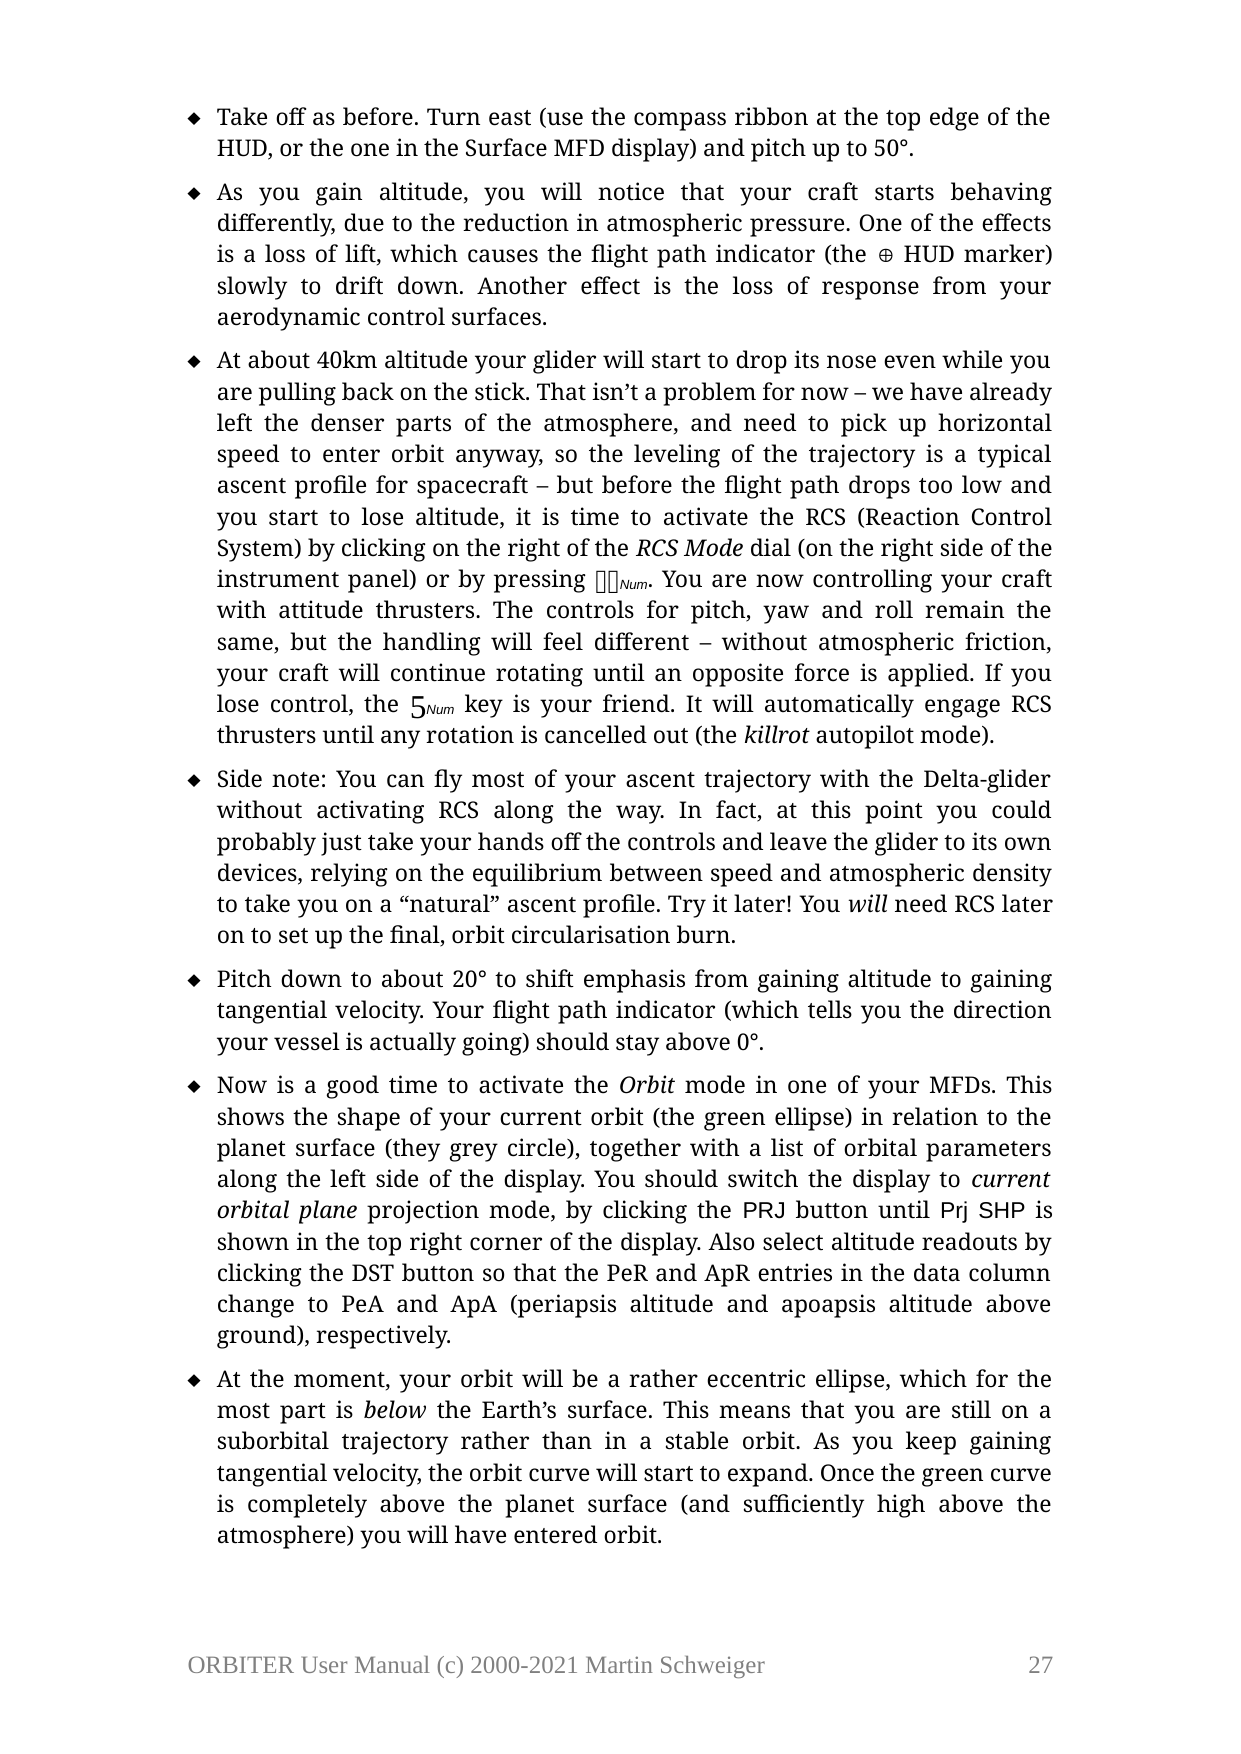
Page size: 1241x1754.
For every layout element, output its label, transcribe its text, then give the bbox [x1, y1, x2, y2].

list Take off as before. Turn east (use the compass ribbon at the top edge of the HUD, or the one in the Surface MFD display) and pitch up to 50°. [187, 100, 1053, 163]
list At the moment, your orbit will be a rather eccentric ellipse, which for the most part is below the Earth’s surface. This means that you are still on a suborbital trajectory rather than in a stable orbit. As you keep gaining tangential velocity, the orbit curve will start to expand. Once the green curve is completely above the planet surface (and sufficiently high above the atmosphere) you will have entered orbit. [187, 1362, 1053, 1550]
list At about 40km altitude your glider will start to drop its nose even while you are pulling back on the stick. That isn’t a problem for now – we have already left the denser parts of the atmosphere, and need to pick up horizontal speed to enter orbit anyway, so the leveling of the trajectory is a typical ascent profile for spacecraft – but before the flight path drops too low and you start to lose altitude, it is time to activate the RCS (Reaction Control System) by clicking on the right of the RCS Mode dial (on the right side of the instrument panel) or by pressing Num. You are now controlling your craft with attitude thrusters. The controls for pitch, yaw and roll remain the same, but the handling will feel different – without atmospheric friction, your craft will continue rotating until an opposite force is applied. If you lose control, the 5Num key is your friend. It will automatically engage RCS thrusters until any rotation is cancelled out (the killrot autopilot mode). [187, 344, 1053, 750]
list Now is a good time to activate the Orbit mode in one of your MFDs. This shows the shape of your current orbit (the green ellipse) in relation to the planet surface (they grey circle), together with a list of orbital parameters along the left side of the display. You should switch the display to current orbital plane projection mode, by clicking the PRJ button until Prj SHP is shown in the top right corner of the display. Also select altitude readouts by clicking the DST button so that the PeR and ApR entries in the data column change to PeA and ApA (periapsis altitude and apoapsis altitude above ground), respectively. [187, 1069, 1053, 1350]
list Pitch down to about 20° to shift emphasis from gaining altitude to gaining tangential velocity. Your flight path indicator (which tells you the direction your vessel is actually going) should stay above 0°. [187, 962, 1053, 1056]
list As you gain altitude, you will notice that your craft starts behaving differently, due to the reduction in atmospheric pressure. One of the effects is a loss of lift, which causes the flight path indicator (the  HUD marker) slowly to drift down. Another effect is the loss of response from your aerodynamic control surfaces. [187, 175, 1053, 332]
list Side note: You can fly most of your ascent trajectory with the Delta-glider without activating RCS along the way. In fact, at this point you could probably just take your hands off the controls and leave the glider to its own devices, relying on the equilibrium between speed and atmospheric density to take you on a “natural” ascent profile. Try it later! You will need RCS later on to set up the final, orbit circularisation burn. [187, 763, 1053, 950]
